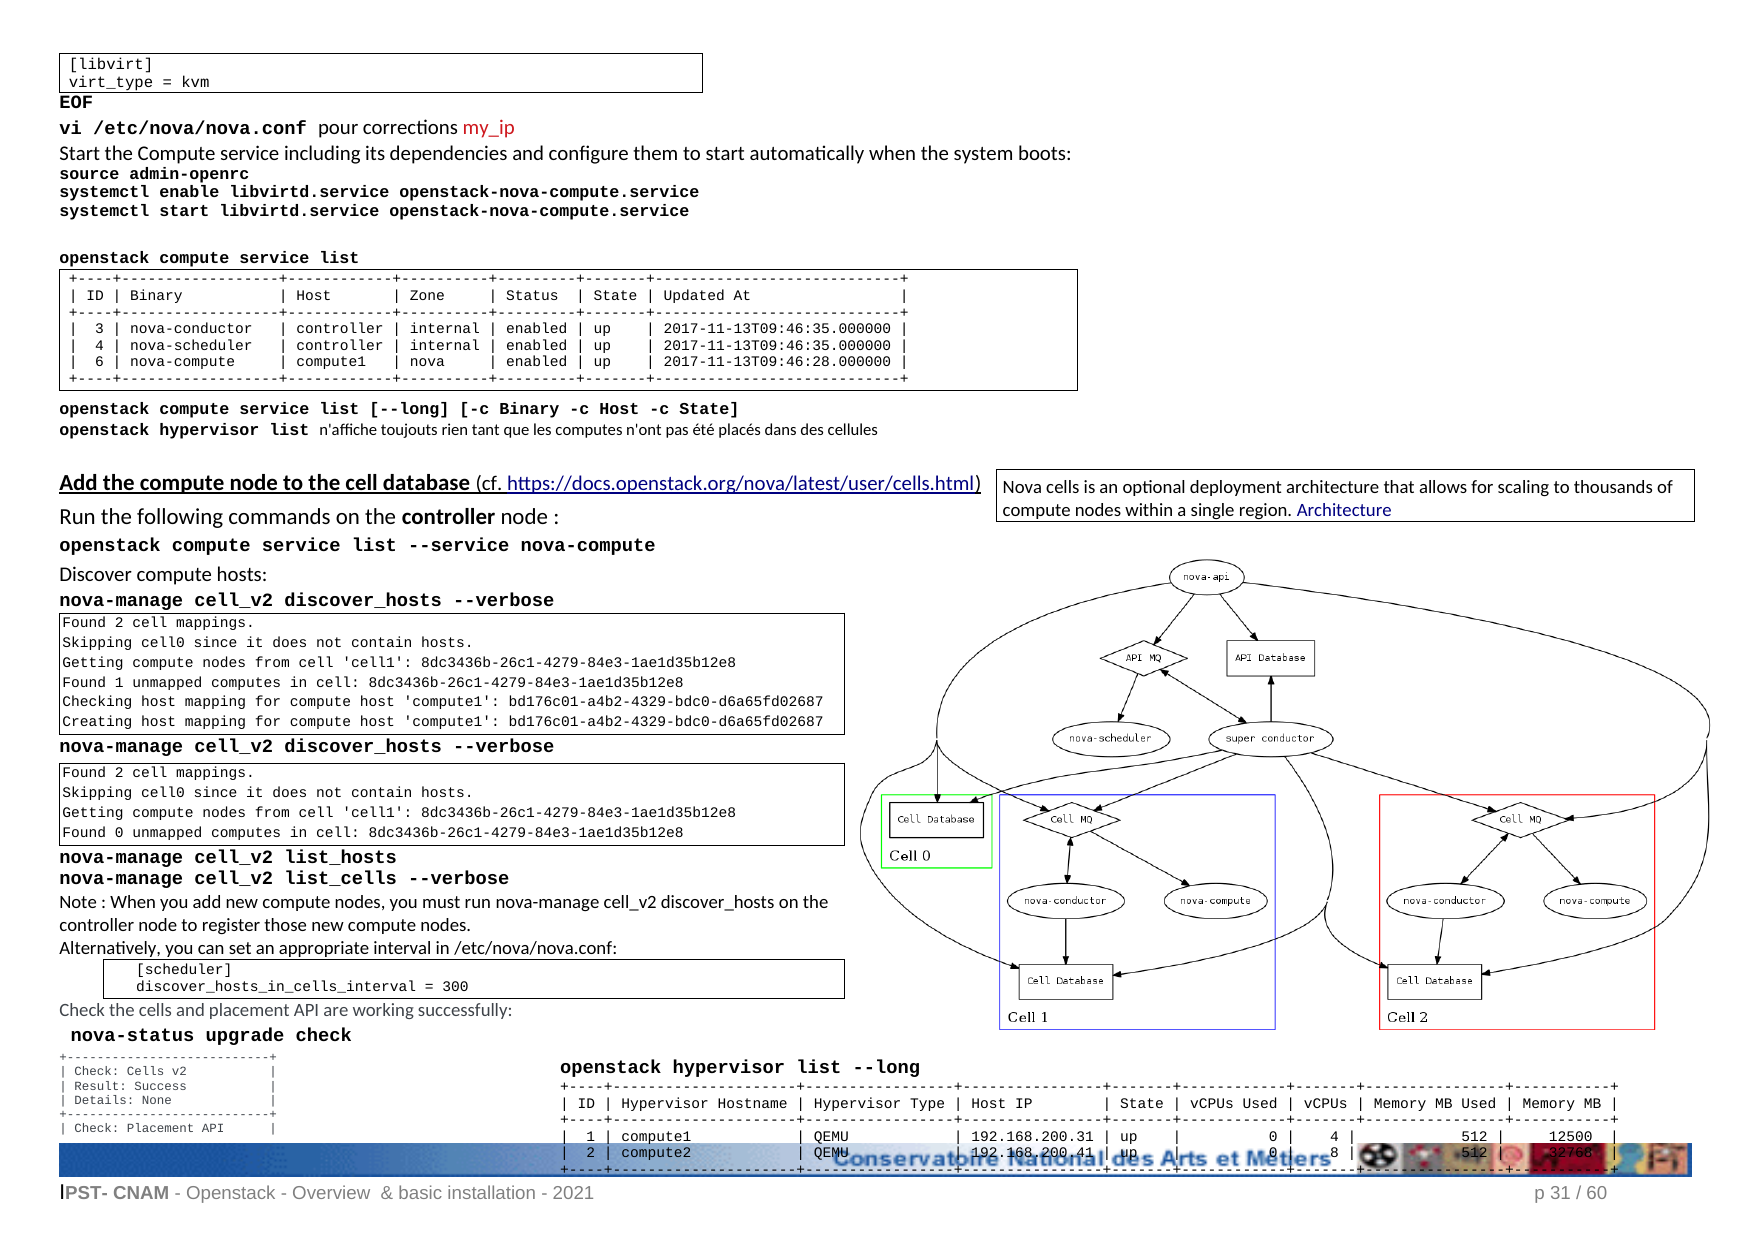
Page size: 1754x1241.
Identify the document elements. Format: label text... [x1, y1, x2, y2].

text | 4 | nova-scheduler | controller | internal | enabled | up | 2017-11-13T09:46:35.000000 | [60, 335, 1077, 351]
text nova-manage cell_v2 discover_hosts --verbose [59, 737, 849, 758]
text systemctl start libvirtd.service openstack-nova-compute.service [59, 203, 1695, 222]
text +---------------------------+ [59, 1051, 774, 1065]
list [scheduler] [104, 960, 844, 976]
text virt_type = kvm [60, 71, 702, 92]
text Found 2 cell mappings. [60, 764, 844, 782]
text openstack compute service list --service nova-compute [59, 535, 1695, 557]
text EOF [59, 93, 1695, 114]
text vi /etc/nova/nova.conf pour corrections my_ip [59, 114, 1695, 140]
text Checking host mapping for compute host 'compute1': bd176c01-a4b2-4329-bdc0-d6a65fd02687 [60, 692, 844, 711]
text nova-manage cell_v2 list_cells --verbose [59, 869, 844, 890]
text Skipping cell0 since it does not contain hosts. [60, 632, 844, 652]
list discover_hosts_in_cells_interval = 300 [104, 976, 844, 998]
text Check the cells and placement API are working successfully: [59, 998, 849, 1021]
text nova-manage cell_v2 list_hosts [59, 848, 844, 869]
text Found 2 cell mappings. [60, 614, 844, 632]
text openstack compute service list [--long] [-c Binary -c Host -c State] [59, 400, 1695, 419]
text Getting compute nodes from cell 'cell1': 8dc3436b-26c1-4279-84e3-1ae1d35b12e8 [60, 652, 844, 672]
text Getting compute nodes from cell 'cell1': 8dc3436b-26c1-4279-84e3-1ae1d35b12e8 [60, 802, 844, 822]
text Alternatively, you can set an appropriate interval in /etc/nova/nova.conf: [59, 936, 844, 959]
text Skipping cell0 since it does not contain hosts. [60, 782, 844, 802]
text openstack compute service list [59, 250, 1695, 269]
text Creating host mapping for compute host 'compute1': bd176c01-a4b2-4329-bdc0-d6a65fd02687 [60, 711, 844, 734]
text | Check: Cells v2 | [59, 1065, 774, 1079]
text | Details: None | [59, 1094, 774, 1108]
text Add the compute node to the cell database (cf. https://docs.openstack.org/nova/latest/user/cells.html) [59, 468, 1695, 496]
text Found 0 unmapped computes in cell: 8dc3436b-26c1-4279-84e3-1ae1d35b12e8 [60, 822, 844, 845]
picture [849, 552, 1727, 1044]
text [libvirt] [60, 54, 702, 71]
text | 6 | nova-compute | compute1 | nova | enabled | up | 2017-11-13T09:46:28.000000 | [60, 351, 1077, 368]
text systemctl enable libvirtd.service openstack-nova-compute.service [59, 184, 1695, 203]
text +----+------------------+------------+----------+---------+-------+----------------------------+ [60, 270, 1077, 285]
text | Result: Success | [59, 1079, 774, 1094]
text openstack hypervisor list n'affiche toujouts rien tant que les computes n'ont pas été placés dans des cellules [59, 419, 1695, 440]
text source admin-openrc [59, 165, 1695, 184]
text Run the following commands on the controller node : [59, 502, 1695, 530]
text Discover compute hosts: [59, 561, 849, 586]
text +----+------------------+------------+----------+---------+-------+----------------------------+ [60, 302, 1077, 318]
text nova-status upgrade check [59, 1026, 1695, 1047]
text +---------------------------+ [59, 1108, 774, 1122]
text +----+------------------+------------+----------+---------+-------+----------------------------+ [60, 368, 1077, 390]
text | ID | Binary | Host | Zone | Status | State | Updated At | [60, 285, 1077, 302]
text Found 1 unmapped computes in cell: 8dc3436b-26c1-4279-84e3-1ae1d35b12e8 [60, 672, 844, 691]
text | 3 | nova-conductor | controller | internal | enabled | up | 2017-11-13T09:46:35.000000 | [60, 318, 1077, 335]
text Start the Compute service including its dependencies and configure them to start automatically when the system boots: [59, 140, 1695, 165]
text | Check: Placement API | [59, 1122, 774, 1136]
text Note : When you add new compute nodes, you must run nova-manage cell_v2 discover_hosts on the controller node to register those new compute nodes. [59, 890, 844, 936]
text nova-manage cell_v2 discover_hosts --verbose [59, 591, 849, 612]
